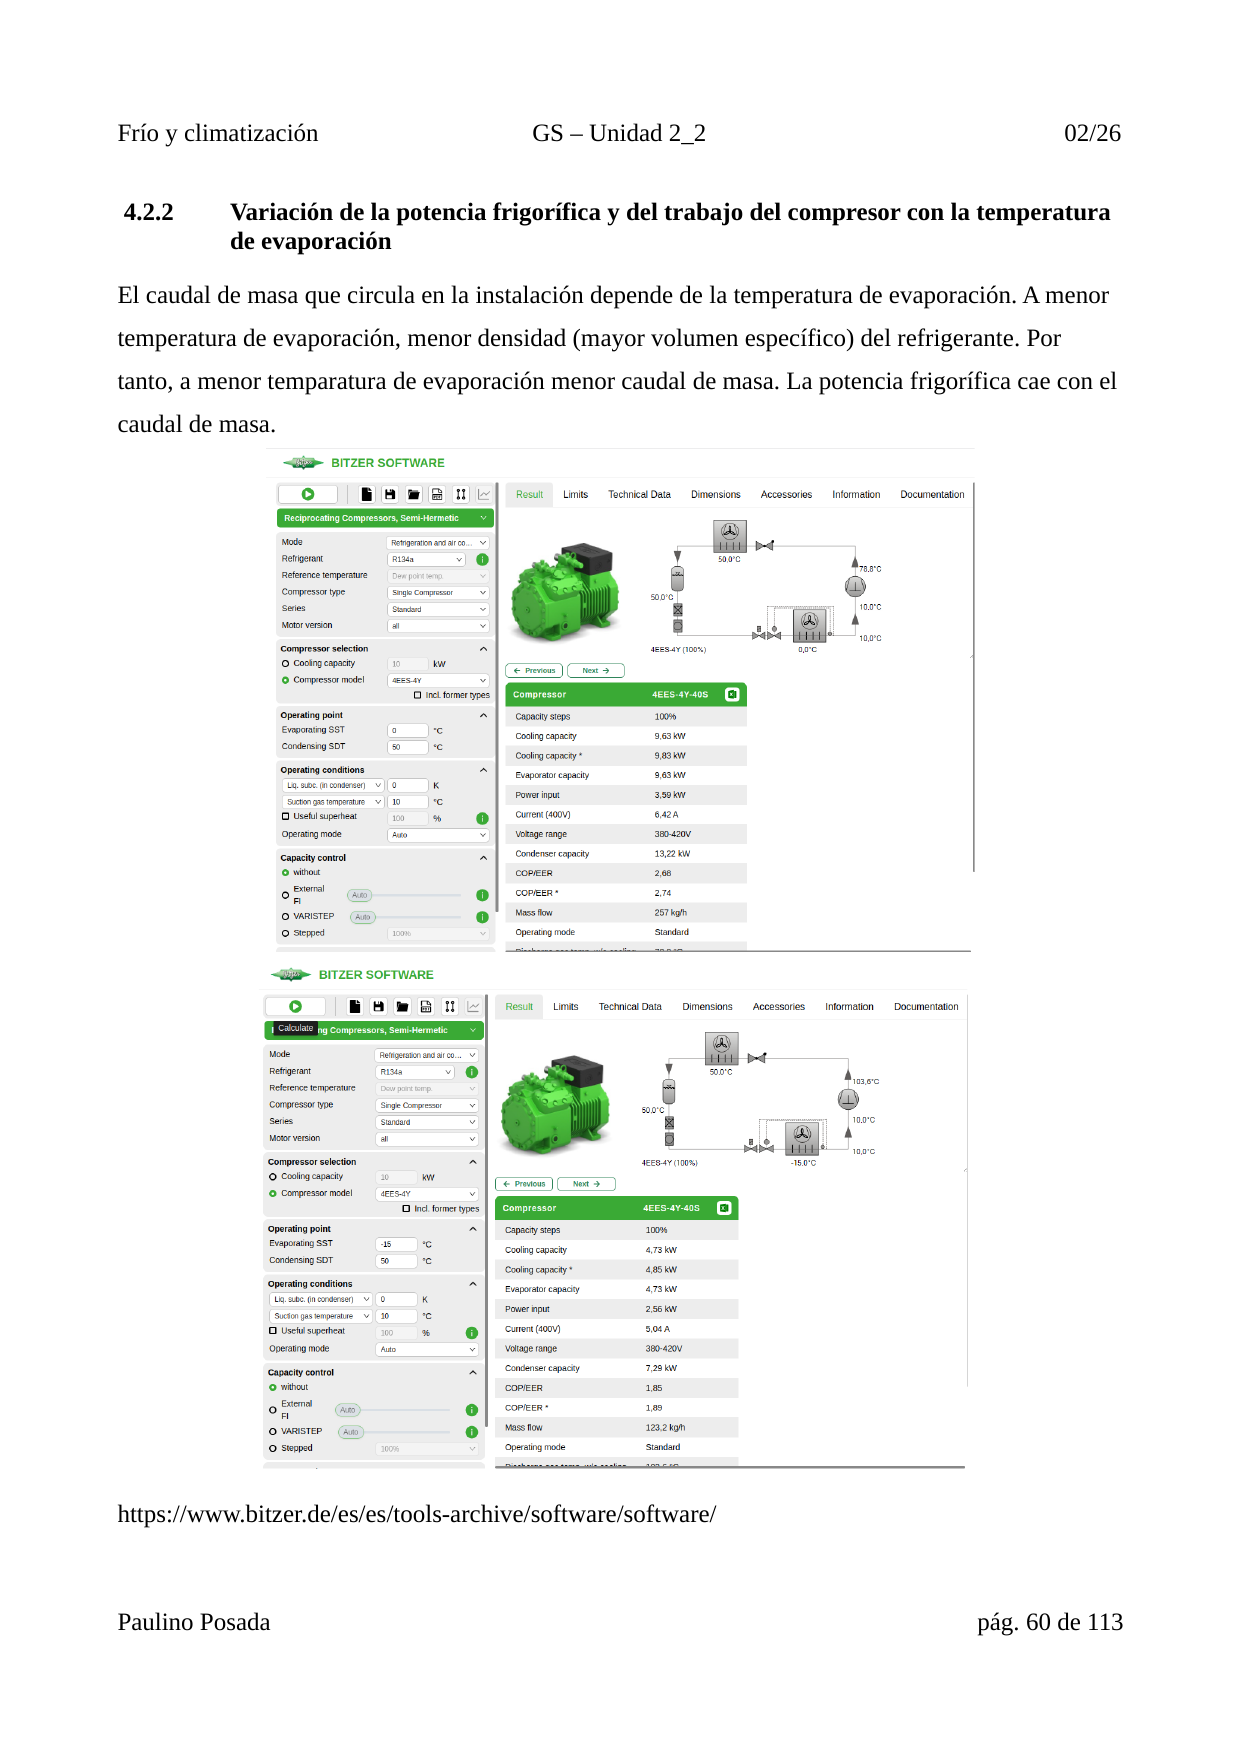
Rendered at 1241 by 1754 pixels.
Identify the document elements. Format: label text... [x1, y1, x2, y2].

text https://www.bitzer.de/es/es/tools-archive/software/software/ [117, 1499, 1123, 1528]
picture [258, 960, 968, 1469]
text El caudal de masa que circula en la instalación depende de la temperatura de evaporación. A menor temperatura de evaporación, menor densidad (mayor volumen específico) del refrigerante. Por tanto, a menor temparatura de evaporación menor caudal de masa. La potencia frigorífica cae con el caudal de masa. [117, 280, 1123, 438]
picture [266, 447, 975, 952]
subtitle Variación de la potencia frigorífica y del trabajo del compresor con la temperatura de evaporación [117, 197, 1123, 255]
